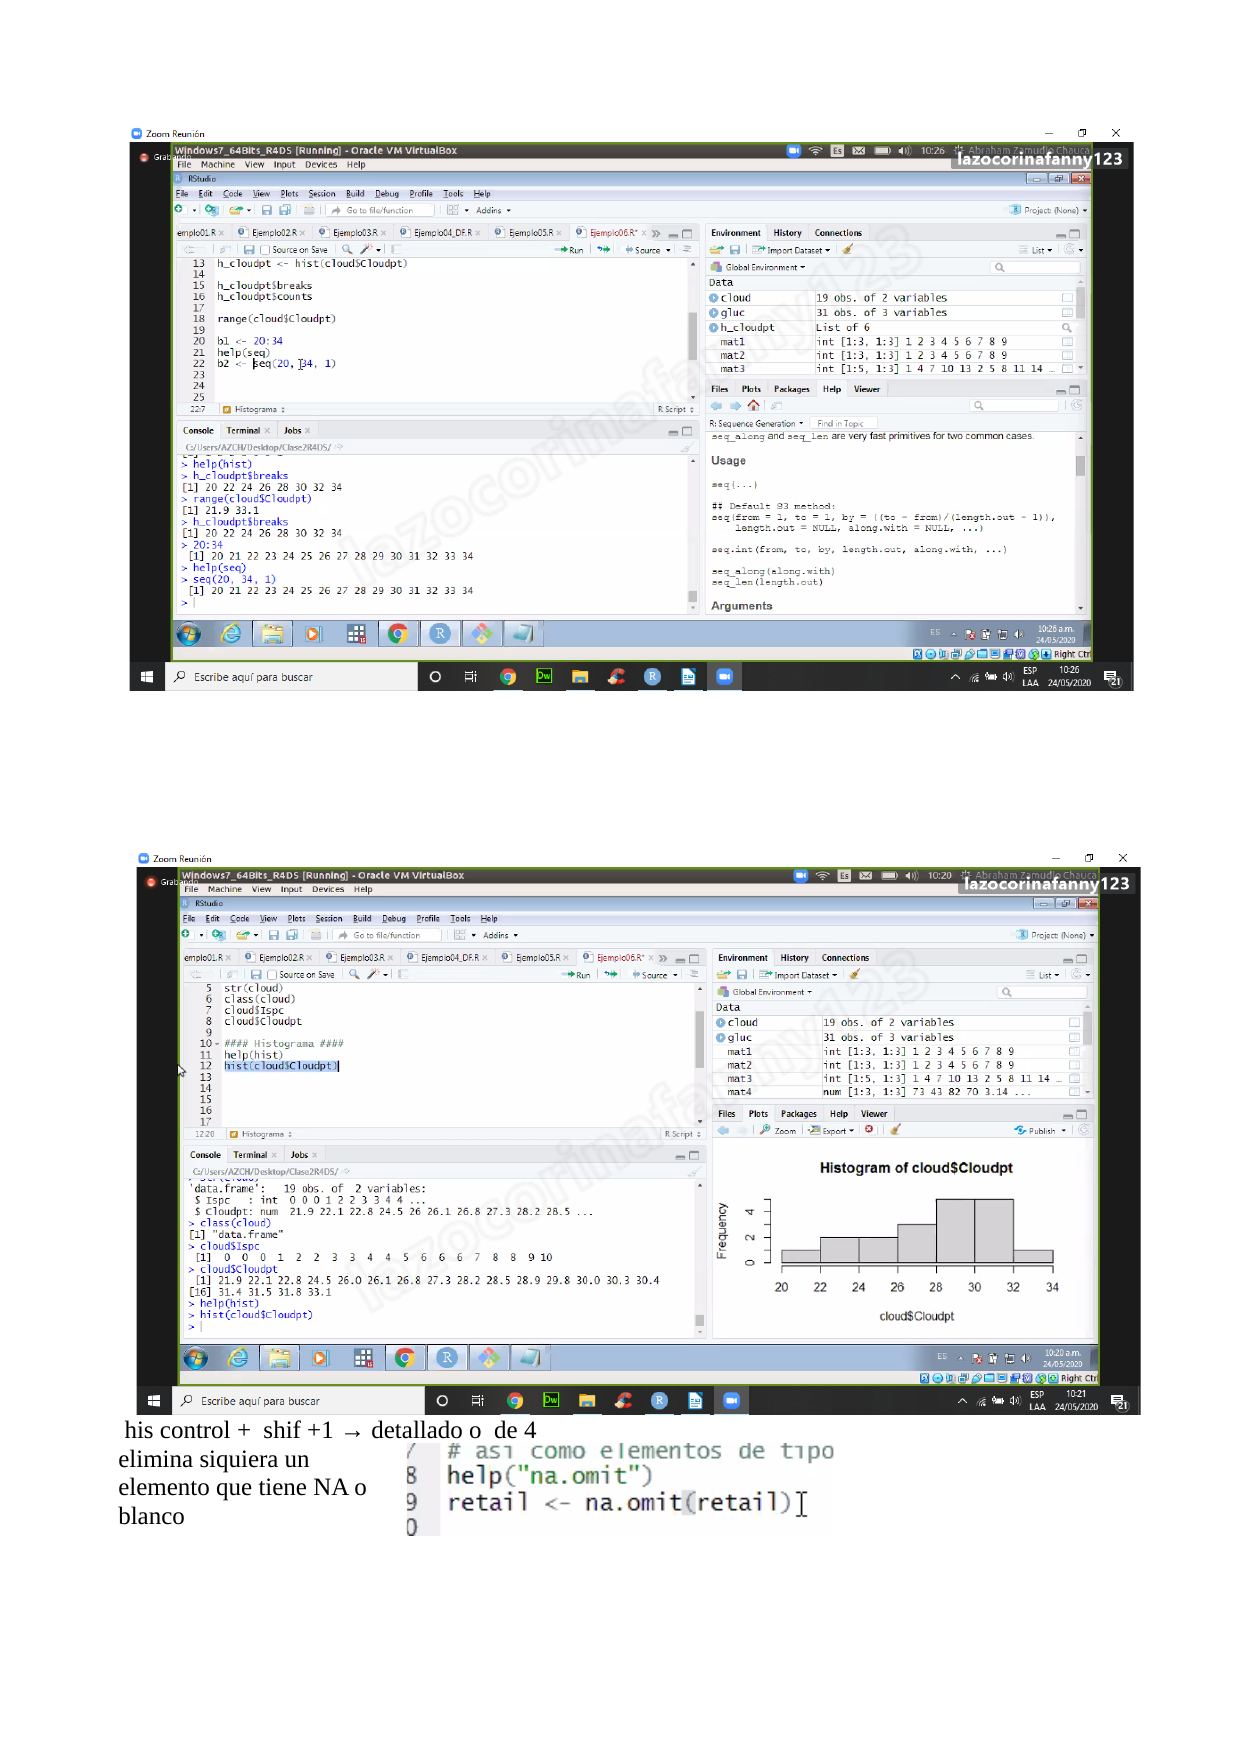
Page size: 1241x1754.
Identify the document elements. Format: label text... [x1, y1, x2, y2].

text [834, 1444, 1122, 1530]
picture [129, 125, 1134, 691]
picture [136, 850, 1141, 1415]
text elimina siquiera un elemento que tiene NA o blanco [118, 1444, 406, 1530]
text his control + shif +1 → detallado o de 4 [118, 863, 1122, 1444]
picture [406, 1443, 834, 1536]
